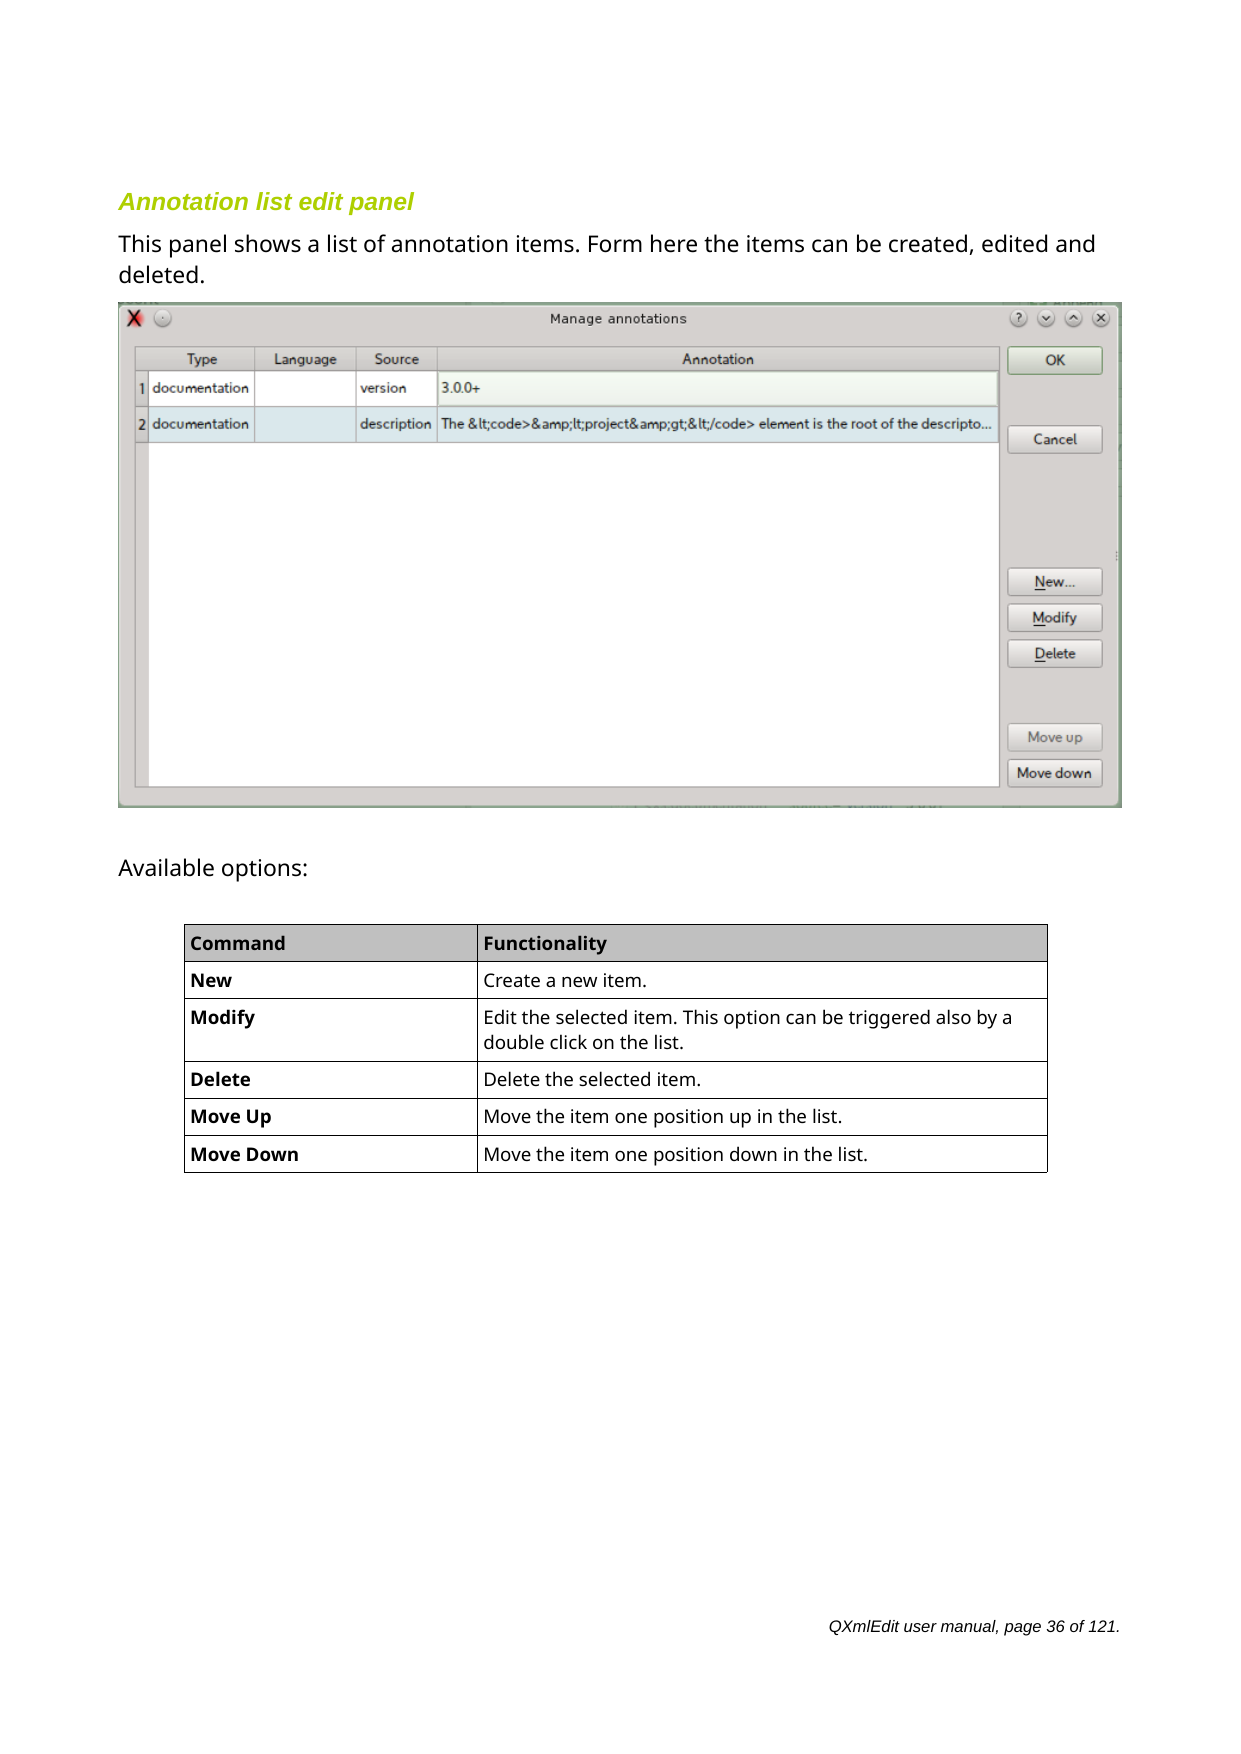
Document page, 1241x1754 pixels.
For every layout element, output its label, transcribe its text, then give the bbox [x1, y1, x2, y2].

table_header Command [185, 925, 477, 961]
table_cell Move the item one position up in the list. [478, 1099, 1047, 1135]
text This panel shows a list of annotation items. Form here the items can be created, edited and deleted. [118, 228, 1122, 290]
table_header Functionality [478, 925, 1047, 961]
text Available options: [118, 852, 1122, 883]
table_cell Move Up [185, 1099, 477, 1135]
table_cell Move Down [185, 1136, 477, 1172]
table_cell Modify [185, 999, 477, 1061]
table_cell New [185, 962, 477, 998]
table_cell Create a new item. [478, 962, 1047, 998]
picture [118, 302, 1122, 808]
table_cell Delete [185, 1062, 477, 1098]
table_cell Edit the selected item. This option can be triggered also by a double click on the list. [478, 999, 1047, 1061]
table_cell Delete the selected item. [478, 1062, 1047, 1098]
table_cell Move the item one position down in the list. [478, 1136, 1047, 1172]
subtitle Annotation list edit panel [118, 187, 1122, 215]
